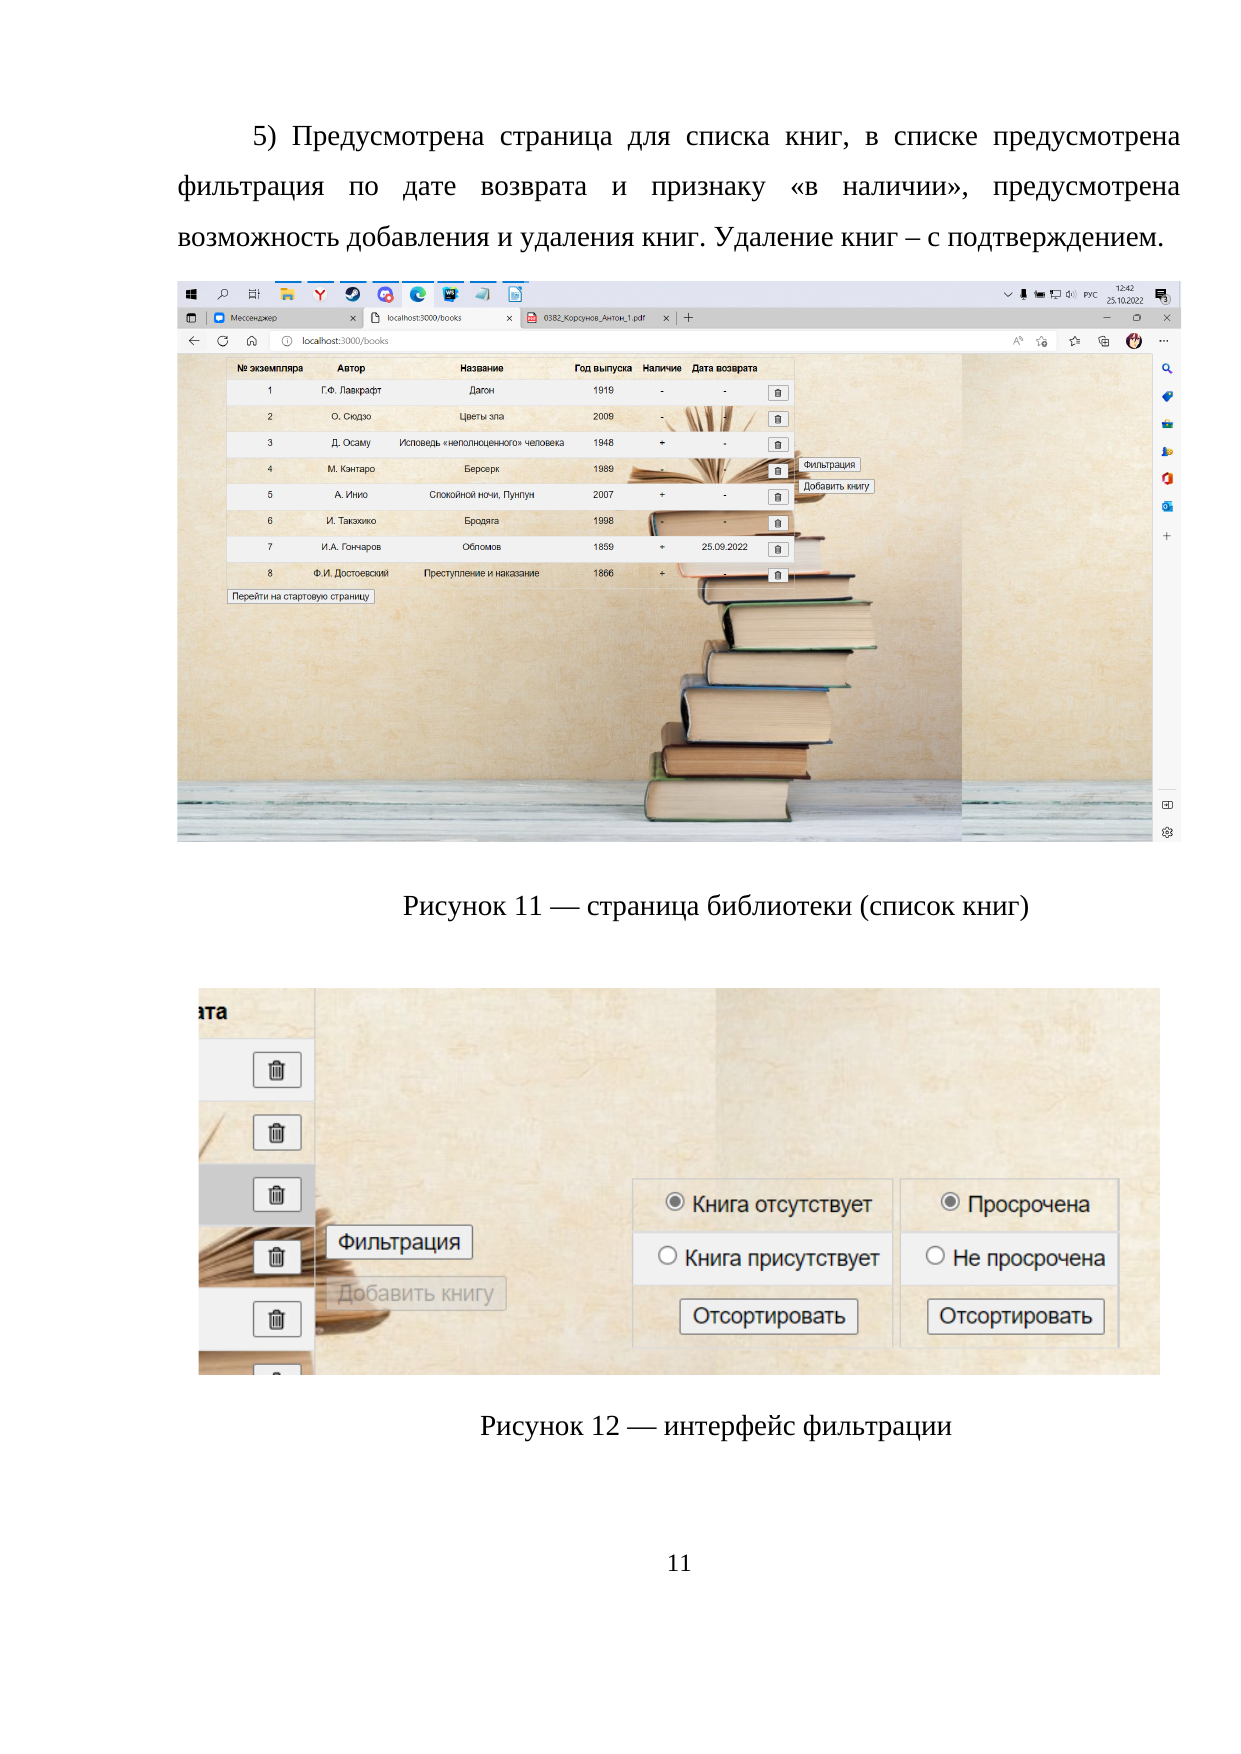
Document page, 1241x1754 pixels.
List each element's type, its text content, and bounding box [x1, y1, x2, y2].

picture [198, 988, 1160, 1375]
text Рисунок 12 — интерфейс фильтрации [177, 988, 1181, 1442]
text Рисунок 11 — страница библиотеки (список книг) [177, 842, 1181, 921]
picture [177, 281, 1182, 842]
text 5) Предусмотрена страница для списка книг, в списке предусмотрена фильтрация по дате возврата и признаку «в наличии», предусмотрена возможность добавления и удаления книг. Удаление книг – с подтверждением. [177, 118, 1181, 252]
